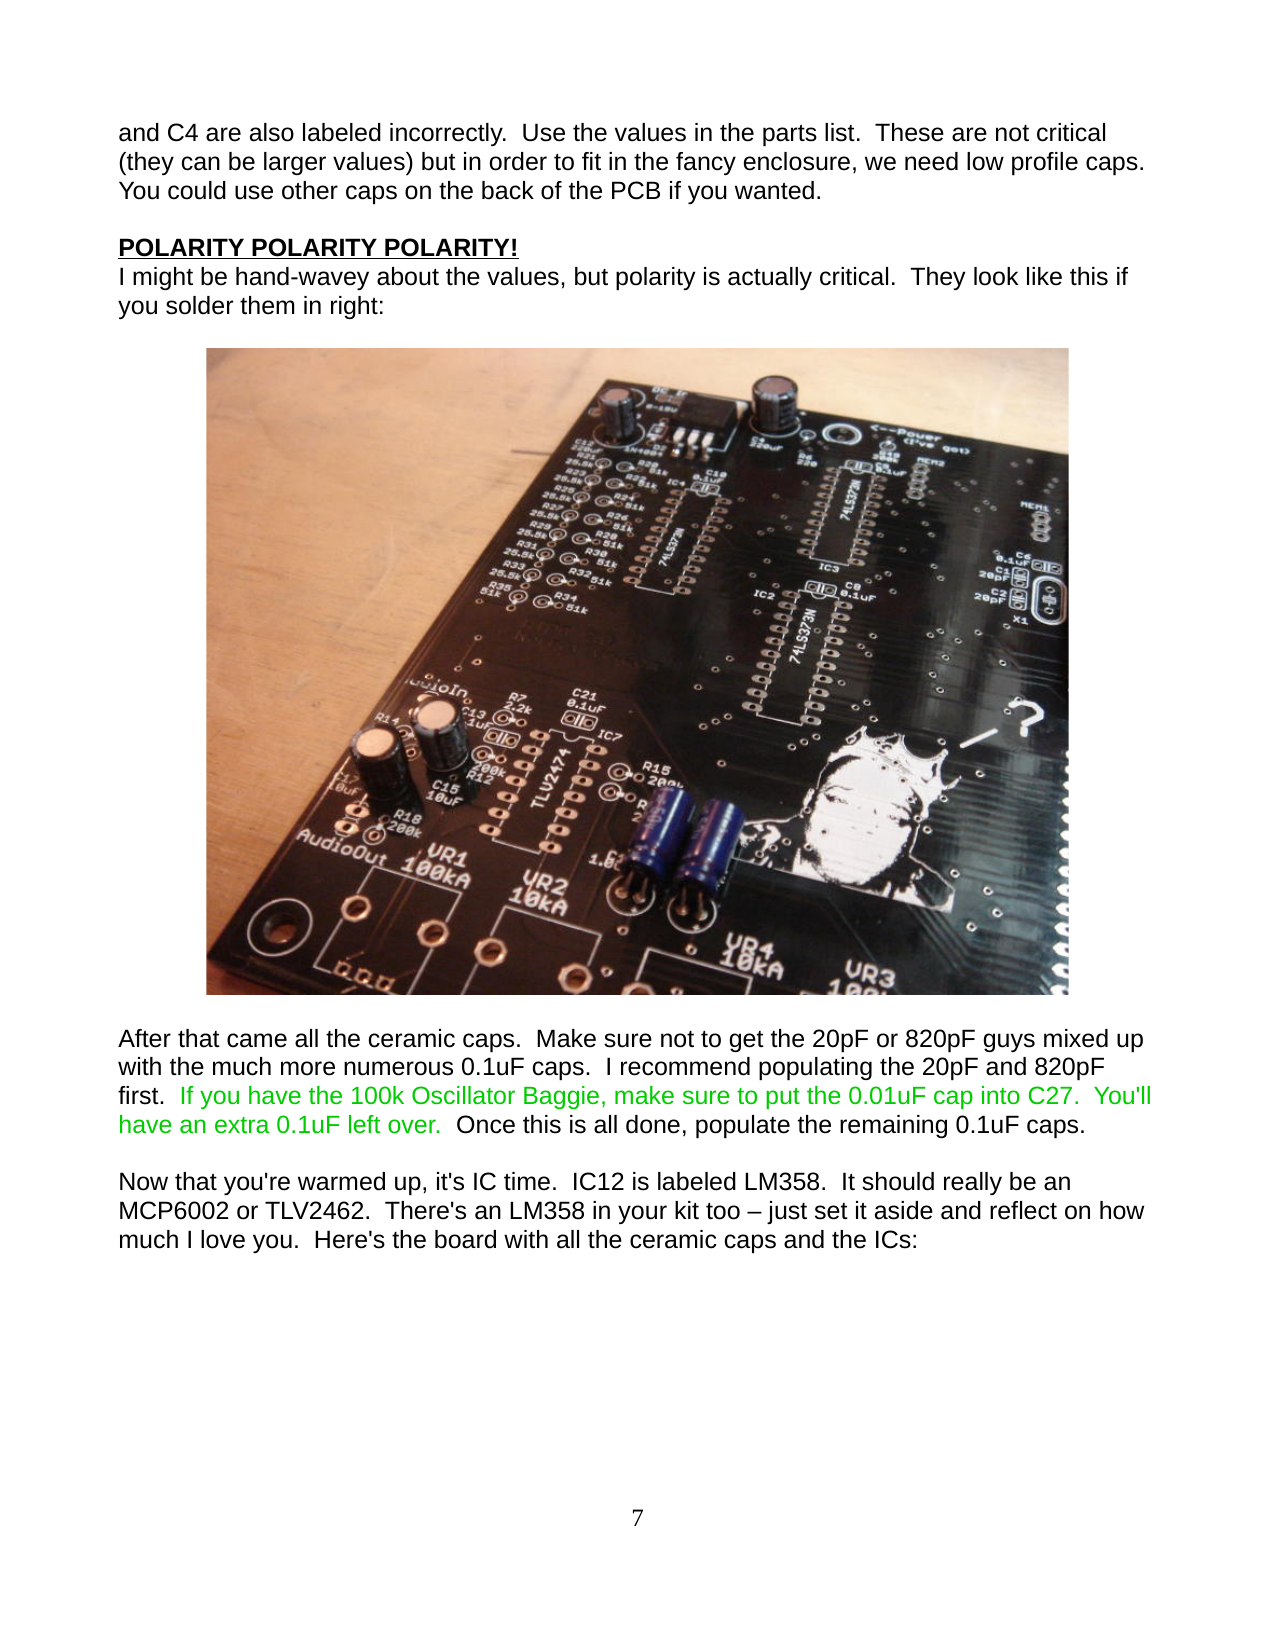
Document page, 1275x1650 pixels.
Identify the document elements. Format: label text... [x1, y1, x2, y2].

text After that came all the ceramic caps. Make sure not to get the 20pF or 820pF guys mixed up with the much more numerous 0.1uF caps. I recommend populating the 20pF and 820pF first. If you have the 100k Oscillator Baggie, make sure to put the 0.01uF cap into C27. You'll have an extra 0.1uF left over. Once this is all done, populate the remaining 0.1uF caps. [118, 1024, 1157, 1139]
text Now that you're warmed up, it's IC time. IC12 is labeled LM358. It should really be an MCP6002 or TLV2462. There's an LM358 in your kit too – just set it aside and reflect on how much I love you. Here's the board with all the ceramic caps and the ICs: [118, 1167, 1157, 1254]
text POLARITY POLARITY POLARITY! [118, 233, 1157, 262]
picture [206, 348, 1069, 995]
text I might be hand-wavey about the values, but polarity is actually critical. They look like this if you solder them in right: [118, 262, 1157, 319]
text and C4 are also labeled incorrectly. Use the values in the parts list. These are not critical (they can be larger values) but in order to fit in the fancy enclosure, we need low profile caps. You could use other caps on the back of the PCB if you wanted. [118, 118, 1157, 204]
